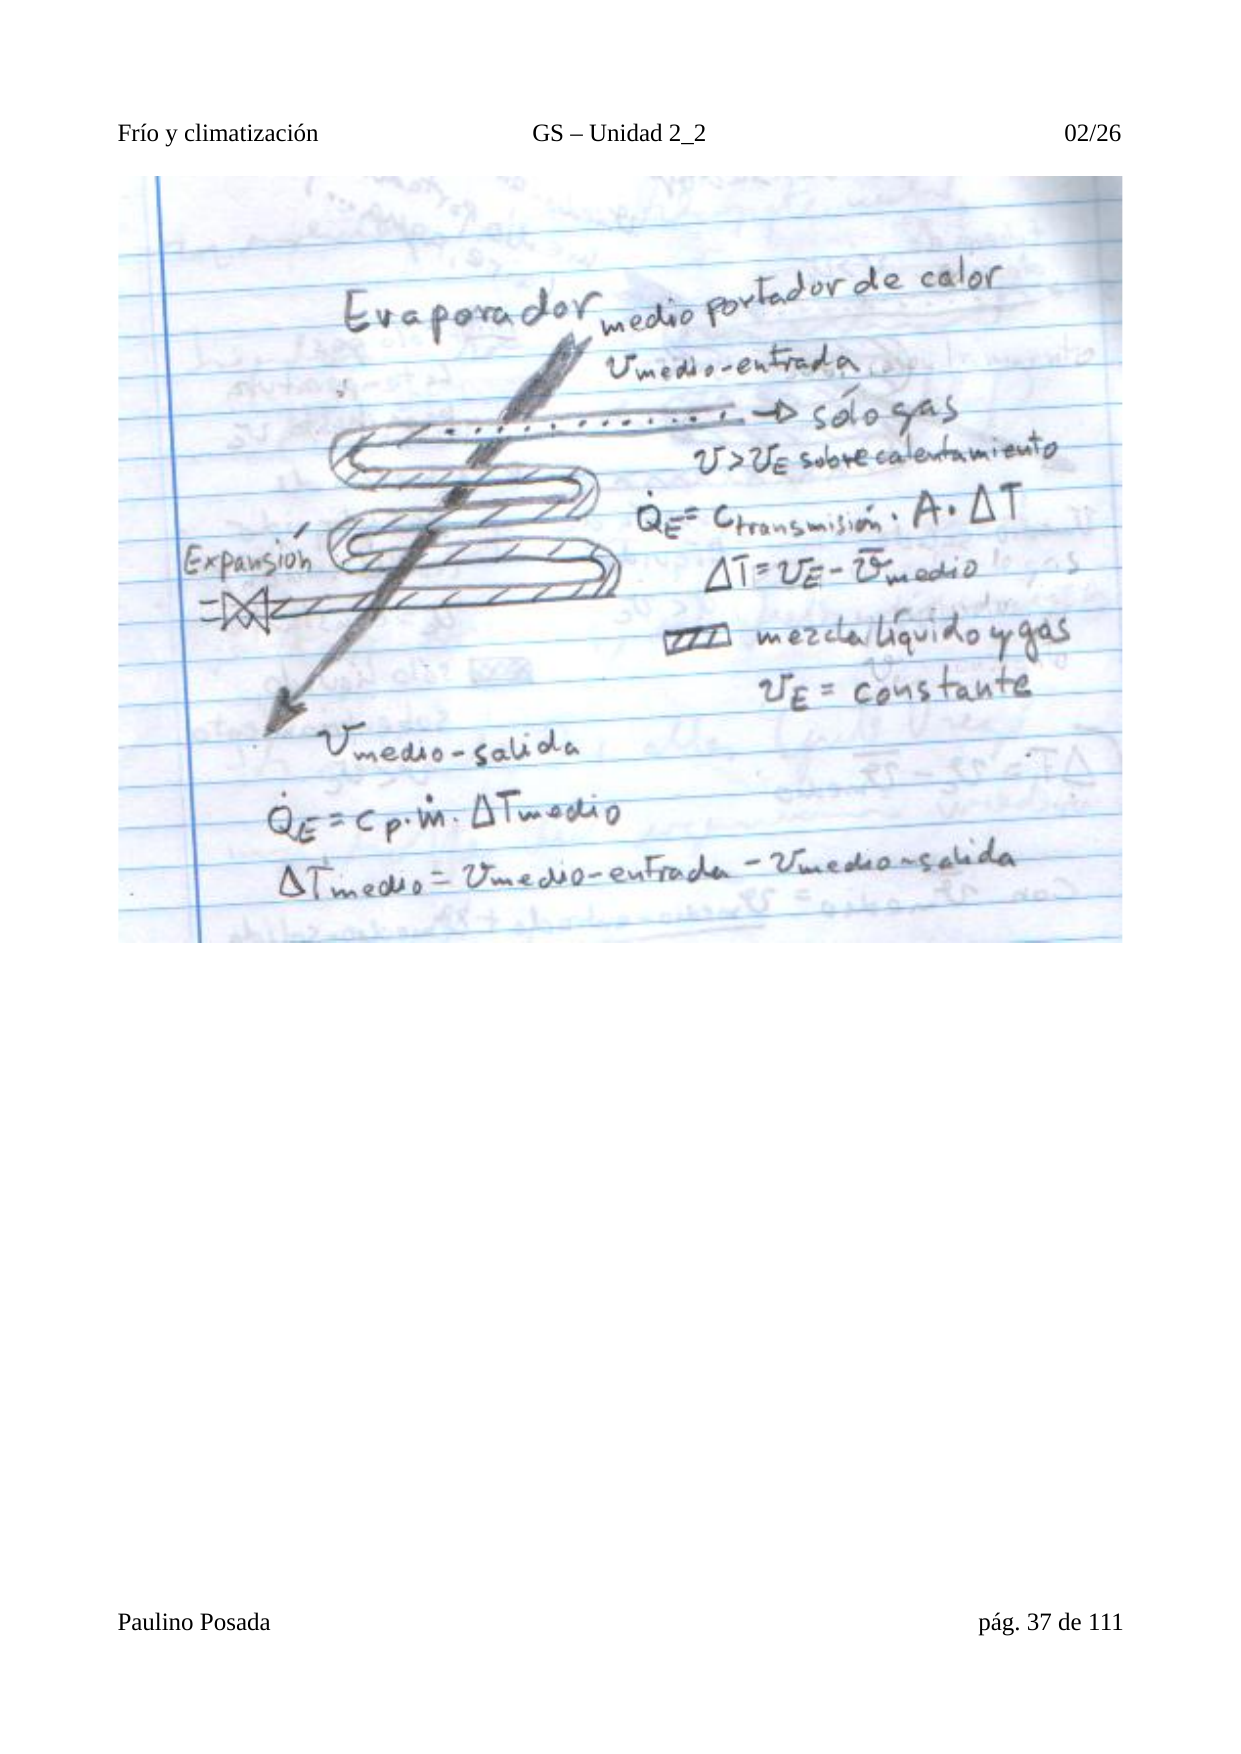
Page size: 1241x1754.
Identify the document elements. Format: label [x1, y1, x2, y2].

picture [118, 176, 1123, 943]
